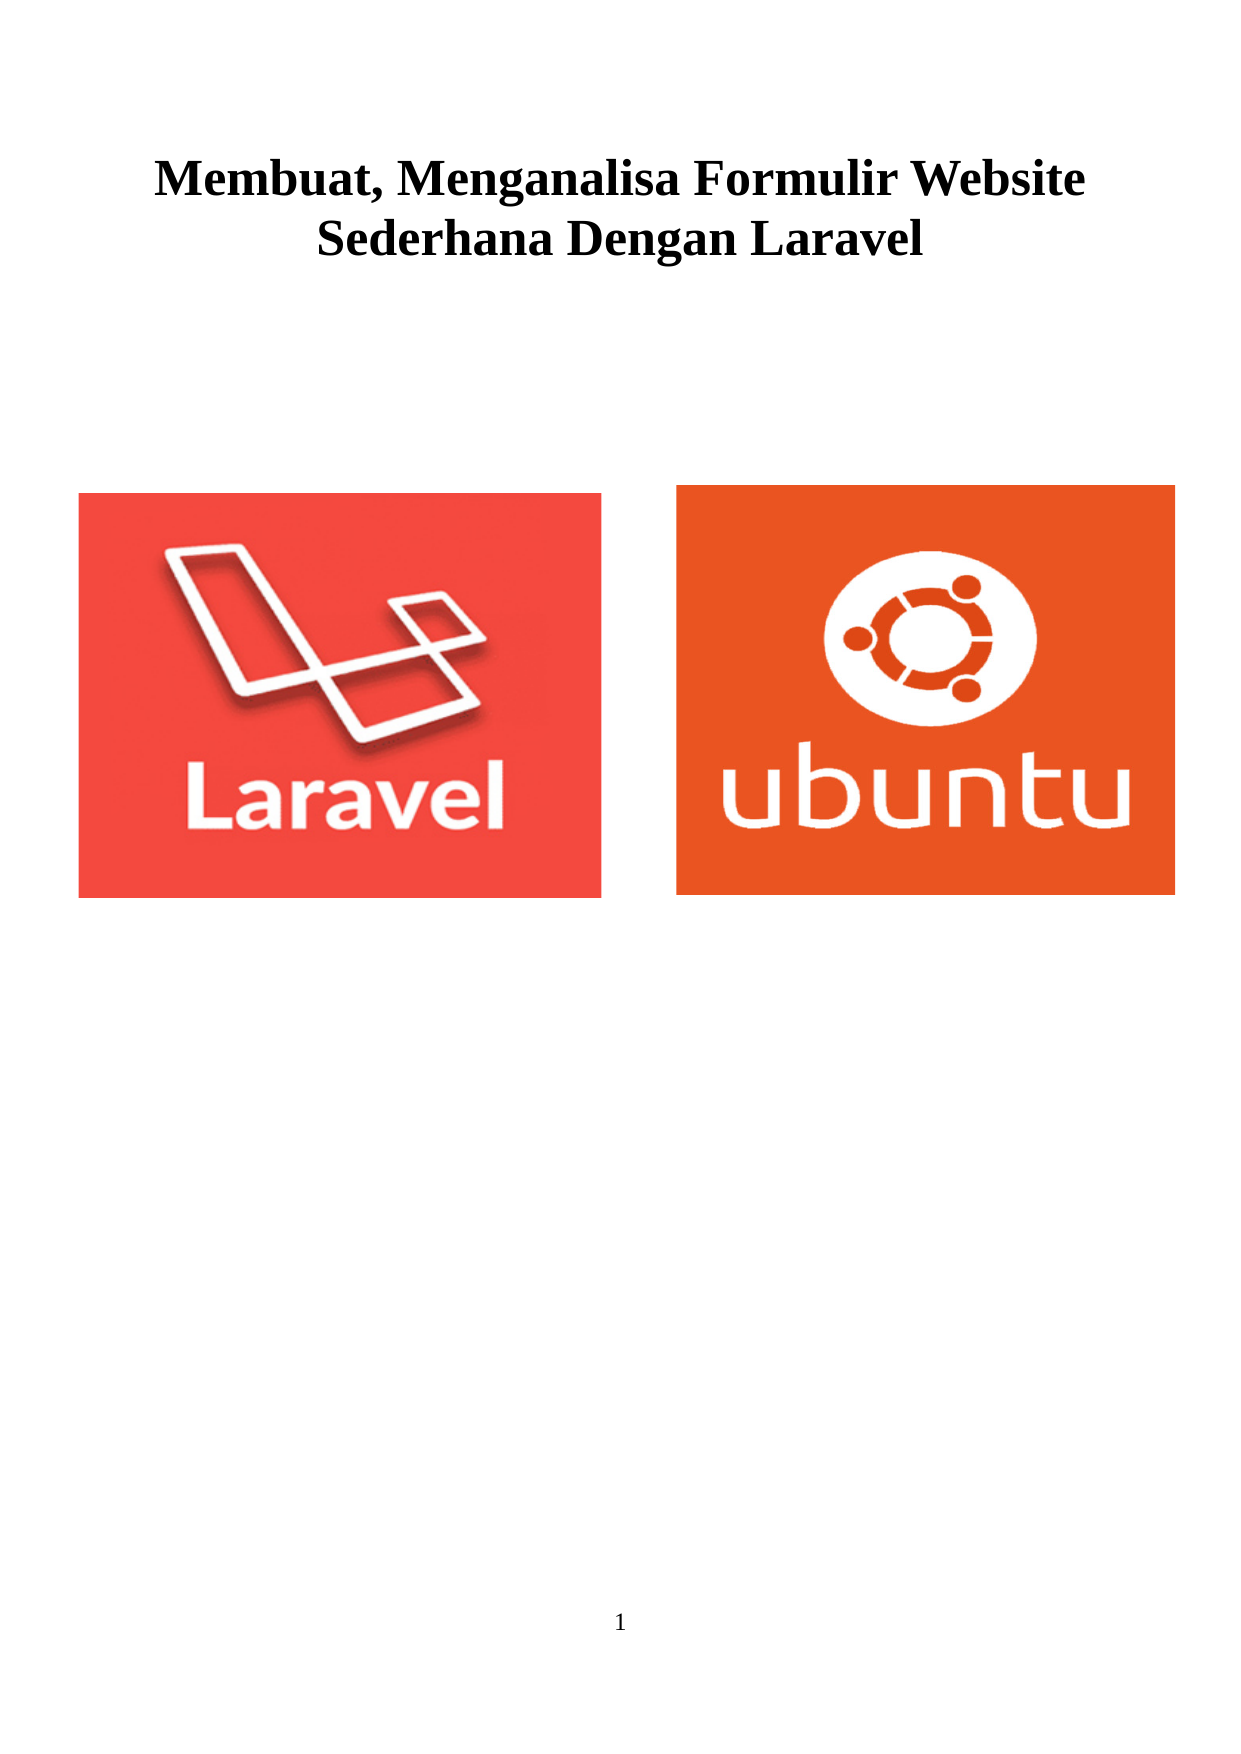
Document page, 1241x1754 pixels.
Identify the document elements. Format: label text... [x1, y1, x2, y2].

picture [78, 493, 602, 898]
text Membuat, Menganalisa Formulir Website Sederhana Dengan Laravel [118, 147, 1122, 267]
picture [676, 485, 1176, 895]
